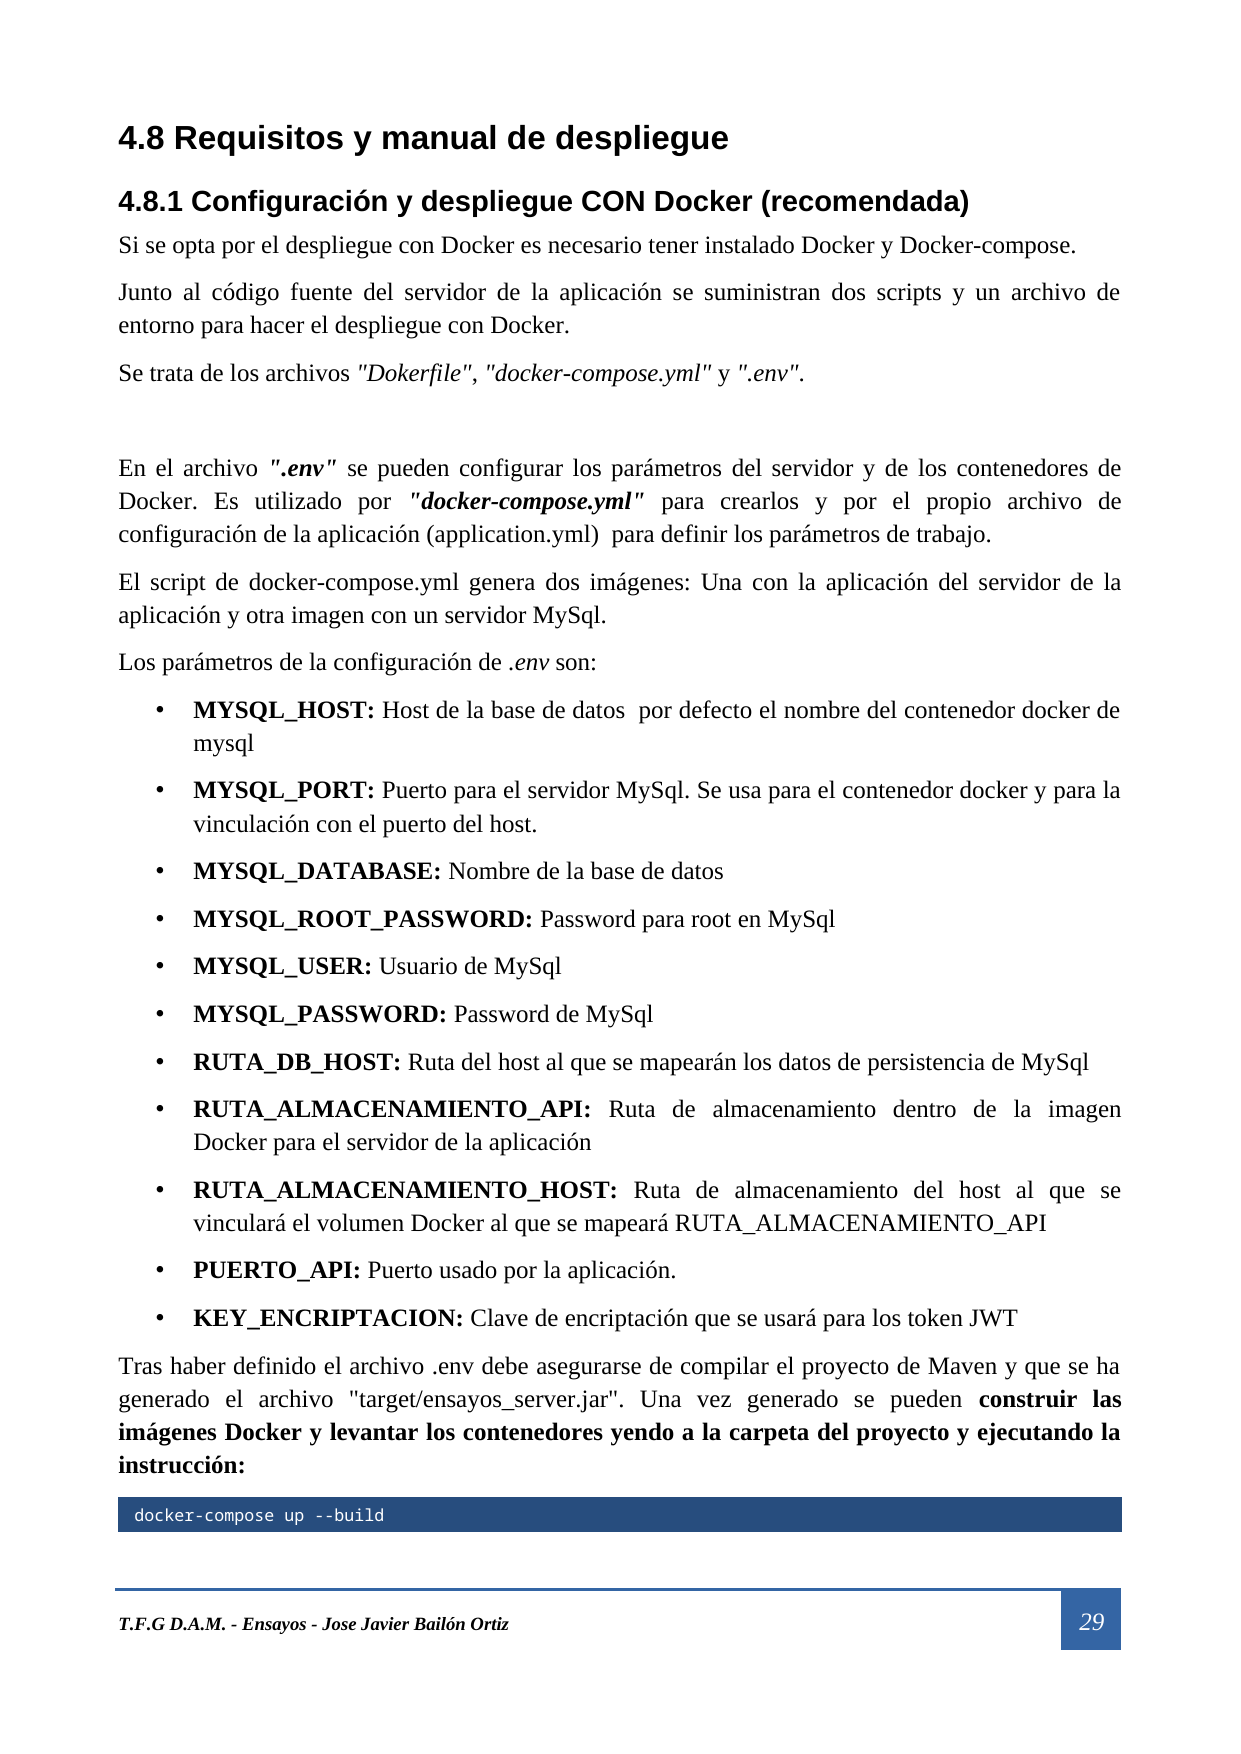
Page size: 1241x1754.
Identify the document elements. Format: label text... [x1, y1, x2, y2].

text En el archivo ".env" se pueden configurar los parámetros del servidor y de los contenedores de Docker. Es utilizado por "docker-compose.yml" para crearlos y por el propio archivo de configuración de la aplicación (application.yml) para definir los parámetros de trabajo. [118, 453, 1122, 548]
subtitle 4.8 Requisitos y manual de despliegue [118, 118, 1122, 157]
list RUTA_ALMACENAMIENTO_HOST: Ruta de almacenamiento del host al que se vinculará el volumen Docker al que se mapeará RUTA_ALMACENAMIENTO_API [156, 1175, 1122, 1237]
text Tras haber definido el archivo .env debe asegurarse de compilar el proyecto de Maven y que se ha generado el archivo "target/ensayos_server.jar". Una vez generado se pueden construir las imágenes Docker y levantar los contenedores yendo a la carpeta del proyecto y ejecutando la instrucción: [118, 1351, 1122, 1478]
subtitle 4.8.1 Configuración y despliegue CON Docker (recomendada) [118, 184, 1122, 217]
list MYSQL_ROOT_PASSWORD: Password para root en MySql [156, 904, 1122, 933]
list RUTA_ALMACENAMIENTO_API: Ruta de almacenamiento dentro de la imagen Docker para el servidor de la aplicación [156, 1094, 1122, 1156]
list MYSQL_PORT: Puerto para el servidor MySql. Se usa para el contenedor docker y para la vinculación con el puerto del host. [156, 776, 1122, 837]
text Los parámetros de la configuración de .env son: [118, 647, 1122, 676]
text Si se opta por el despliegue con Docker es necesario tener instalado Docker y Docker-compose. [118, 230, 1122, 258]
list MYSQL_PASSWORD: Password de MySql [156, 999, 1122, 1028]
text Se trata de los archivos "Dokerfile", "docker-compose.yml" y ".env". [118, 358, 1122, 387]
list MYSQL_DATABASE: Nombre de la base de datos [156, 856, 1122, 885]
list MYSQL_HOST: Host de la base de datos por defecto el nombre del contenedor docker de mysql [156, 695, 1122, 757]
text docker-compose up --build [118, 1497, 1122, 1532]
list KEY_ENCRIPTACION: Clave de encriptación que se usará para los token JWT [156, 1303, 1122, 1332]
list MYSQL_USER: Usuario de MySql [156, 951, 1122, 980]
list PUERTO_API: Puerto usado por la aplicación. [156, 1256, 1122, 1284]
list RUTA_DB_HOST: Ruta del host al que se mapearán los datos de persistencia de MySql [156, 1047, 1122, 1075]
text Junto al código fuente del servidor de la aplicación se suministran dos scripts y un archivo de entorno para hacer el despliegue con Docker. [118, 277, 1122, 339]
text El script de docker-compose.yml genera dos imágenes: Una con la aplicación del servidor de la aplicación y otra imagen con un servidor MySql. [118, 567, 1122, 628]
